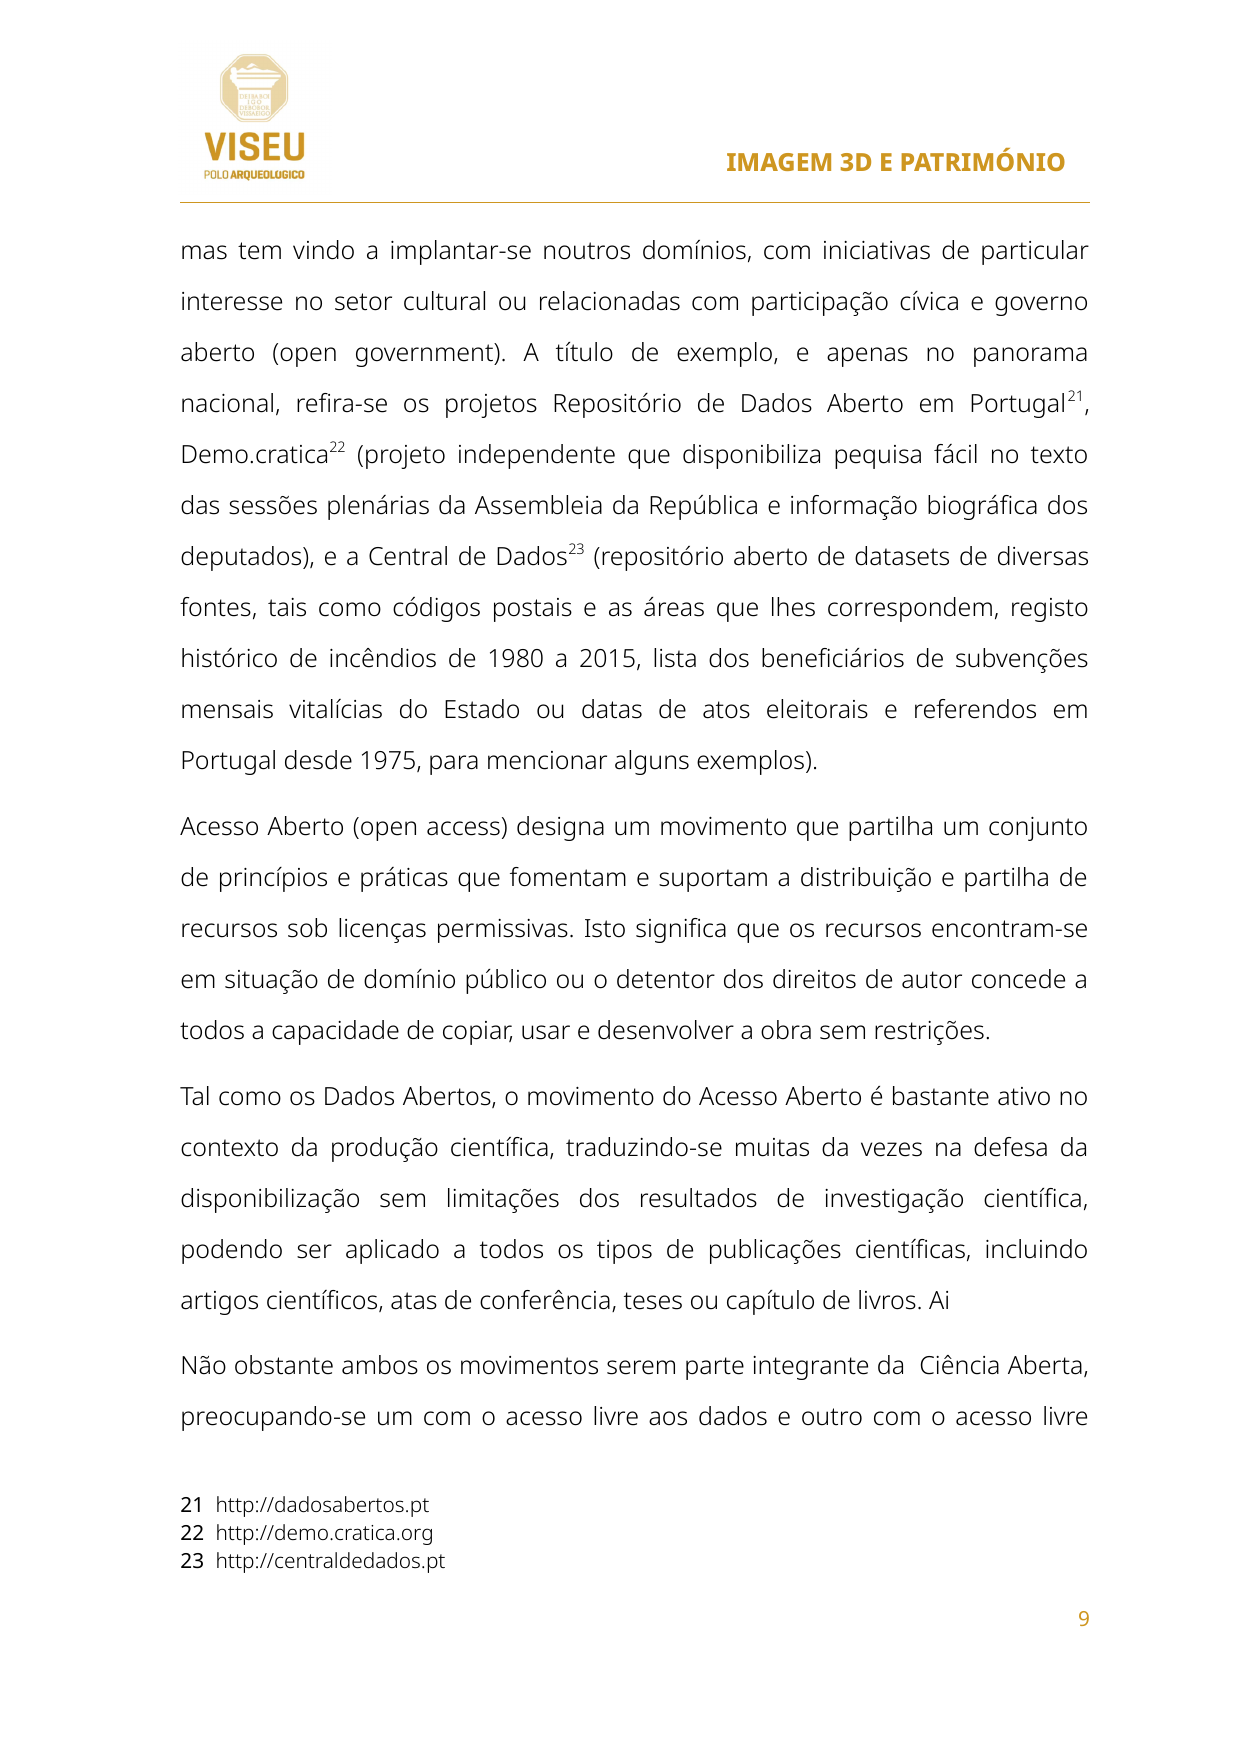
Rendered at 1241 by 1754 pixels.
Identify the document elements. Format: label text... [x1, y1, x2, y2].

text http://centraldedados.pt [180, 1547, 1090, 1575]
text Tal como os Dados Abertos, o movimento do Acesso Aberto é bastante ativo no contexto da produção científica, traduzindo-se muitas da vezes na defesa da disponibilização sem limitações dos resultados de investigação científica, podendo ser aplicado a todos os tipos de publicações científicas, incluindo artigos científicos, atas de conferência, teses ou capítulo de livros. Ai [180, 1078, 1090, 1316]
text Acesso Aberto (open access) designa um movimento que partilha um conjunto de princípios e práticas que fomentam e suportam a distribuição e partilha de recursos sob licenças permissivas. Isto significa que os recursos encontram-se em situação de domínio público ou o detentor dos direitos de autor concede a todos a capacidade de copiar, usar e desenvolver a obra sem restrições. [180, 808, 1090, 1047]
text mas tem vindo a implantar-se noutros domínios, com iniciativas de particular interesse no setor cultural ou relacionadas com participação cívica e governo aberto (open government). A título de exemplo, e apenas no panorama nacional, refira-se os projetos Repositório de Dados Aberto em Portugal, Demo.cratica (projeto independente que disponibiliza pequisa fácil no texto das sessões plenárias da Assembleia da República e informação biográfica dos deputados), e a Central de Dados (repositório aberto de datasets de diversas fontes, tais como códigos postais e as áreas que lhes correspondem, registo histórico de incêndios de 1980 a 2015, lista dos beneficiários de subvenções mensais vitalícias do Estado ou datas de atos eleitorais e referendos em Portugal desde 1975, para mencionar alguns exemplos). [180, 232, 1090, 777]
text http://dadosabertos.pt [180, 1490, 1090, 1518]
text http://demo.cratica.org [180, 1518, 1090, 1547]
text Não obstante ambos os movimentos serem parte integrante da Ciência Aberta, preocupando-se um com o acesso livre aos dados e outro com o acesso livre [180, 1348, 1090, 1433]
